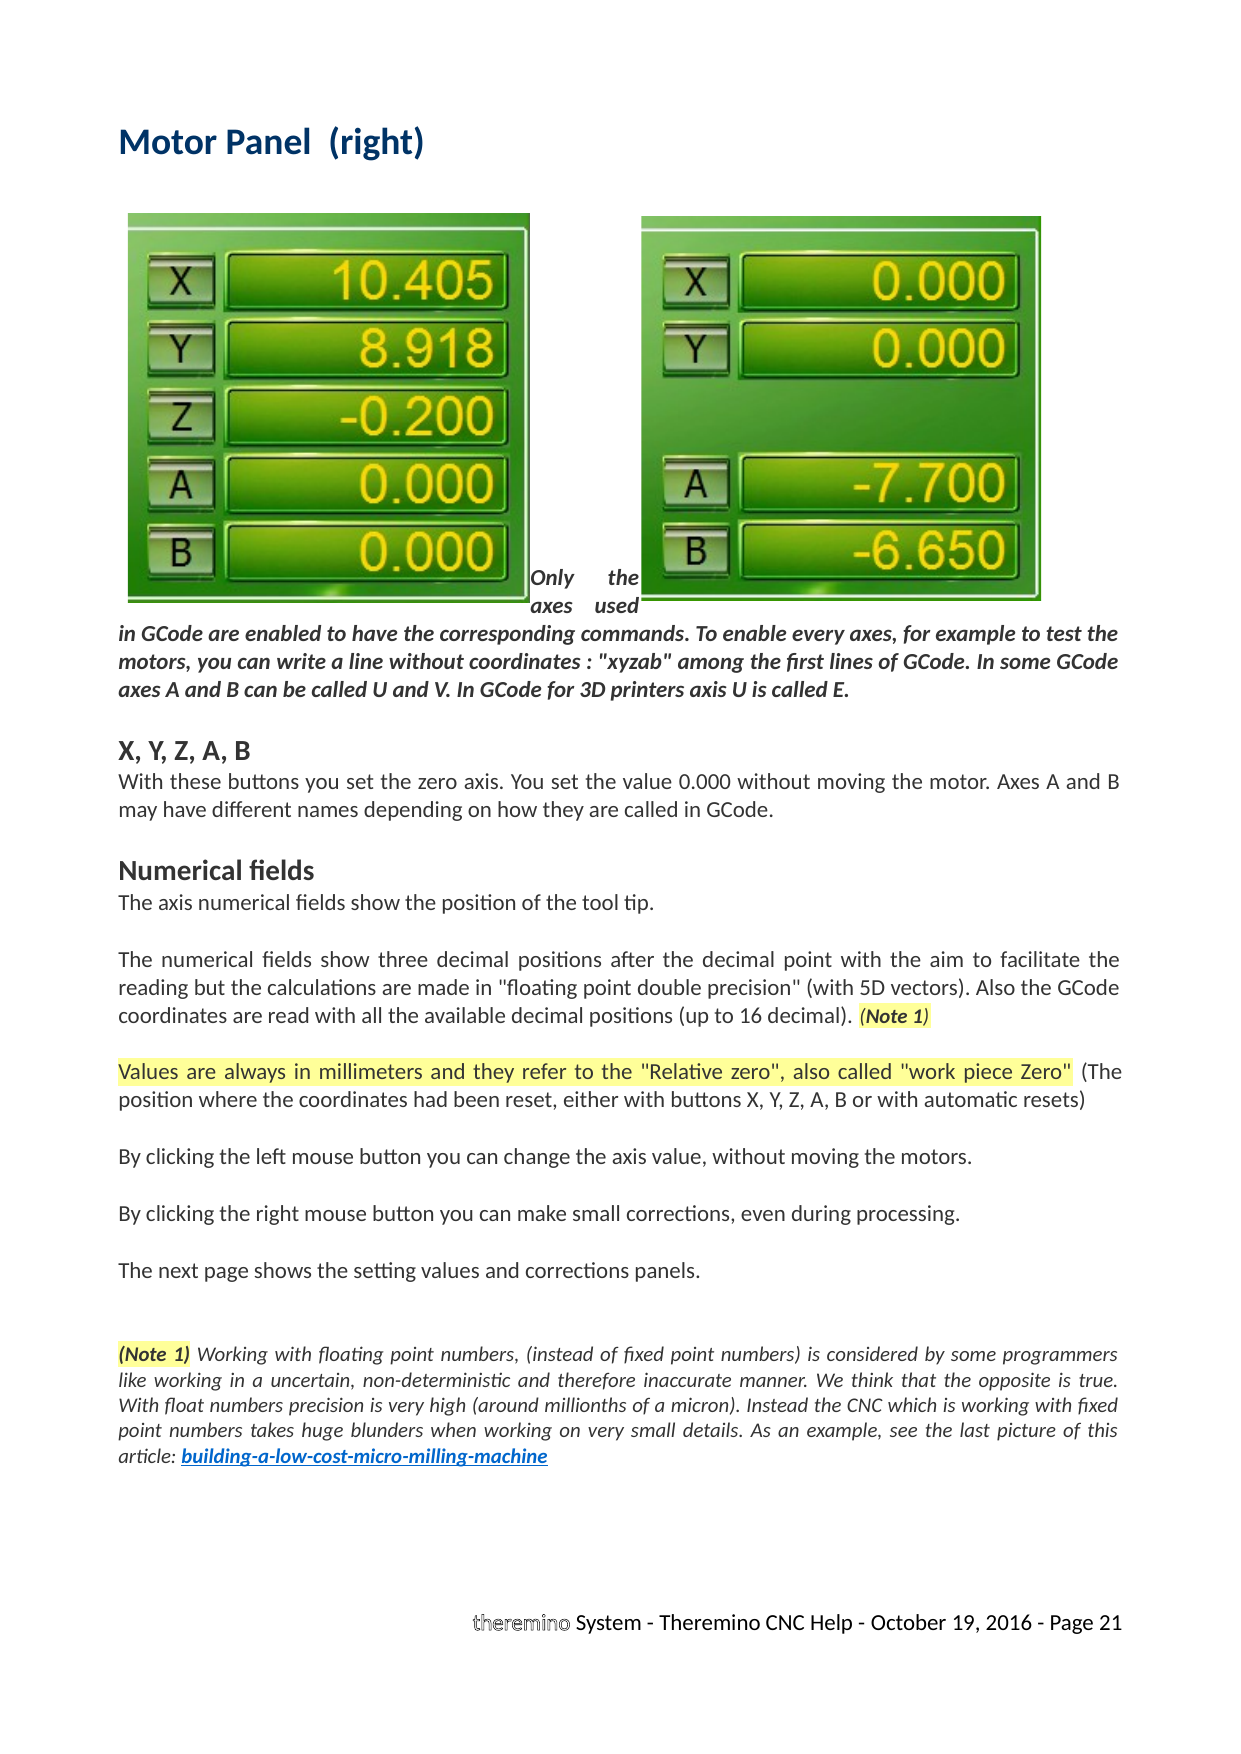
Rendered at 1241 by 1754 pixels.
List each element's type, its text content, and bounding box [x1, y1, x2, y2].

text X, Y, Z, A, B [118, 732, 1122, 767]
text Only the axes used in GCode are enabled to have the corresponding commands. To enable every axes, for example to test the motors, you can write a line without coordinates : "xyzab" among the first lines of GCode. In some GCode axes A and B can be called U and V. In GCode for 3D printers axis U is called E. [118, 563, 1122, 703]
picture [127, 213, 530, 603]
text (Note 1) Working with floating point numbers, (instead of fixed point numbers) is considered by some programmers like working in a uncertain, non-deterministic and therefore inaccurate manner. We think that the opposite is true. With float numbers precision is very high (around millionths of a micron). Instead the CNC which is working with fixed point numbers takes huge blunders when working on very small details. As an example, see the last picture of this article: building-a-low-cost-micro-milling-machine [118, 1341, 1122, 1468]
text The next page shows the setting values and corrections panels. [118, 1256, 1122, 1284]
picture [641, 216, 1042, 601]
text By clicking the right mouse button you can make small corrections, even during processing. [118, 1199, 1122, 1227]
text With these buttons you set the zero axis. You set the value 0.000 without moving the motor. Axes A and B may have different names depending on how they are called in GCode. [118, 767, 1122, 823]
text The numerical fields show three decimal positions after the decimal point with the aim to facilitate the reading but the calculations are made in "floating point double precision" (with 5D vectors). Also the GCode coordinates are read with all the available decimal positions (up to 16 decimal). (Note 1) [118, 945, 1122, 1029]
text Numerical fields [118, 852, 1122, 888]
text The axis numerical fields show the position of the tool tip. [118, 888, 1122, 916]
text Values ​​are always in millimeters and they refer to the "Relative zero", also called "work piece Zero" (The position where the coordinates had been reset, either with buttons X, Y, Z, A, B or with automatic resets) [118, 1057, 1122, 1113]
subtitle Motor Panel (right) [118, 118, 1122, 164]
text By clicking the left mouse button you can change the axis value, without moving the motors. [118, 1142, 1122, 1170]
